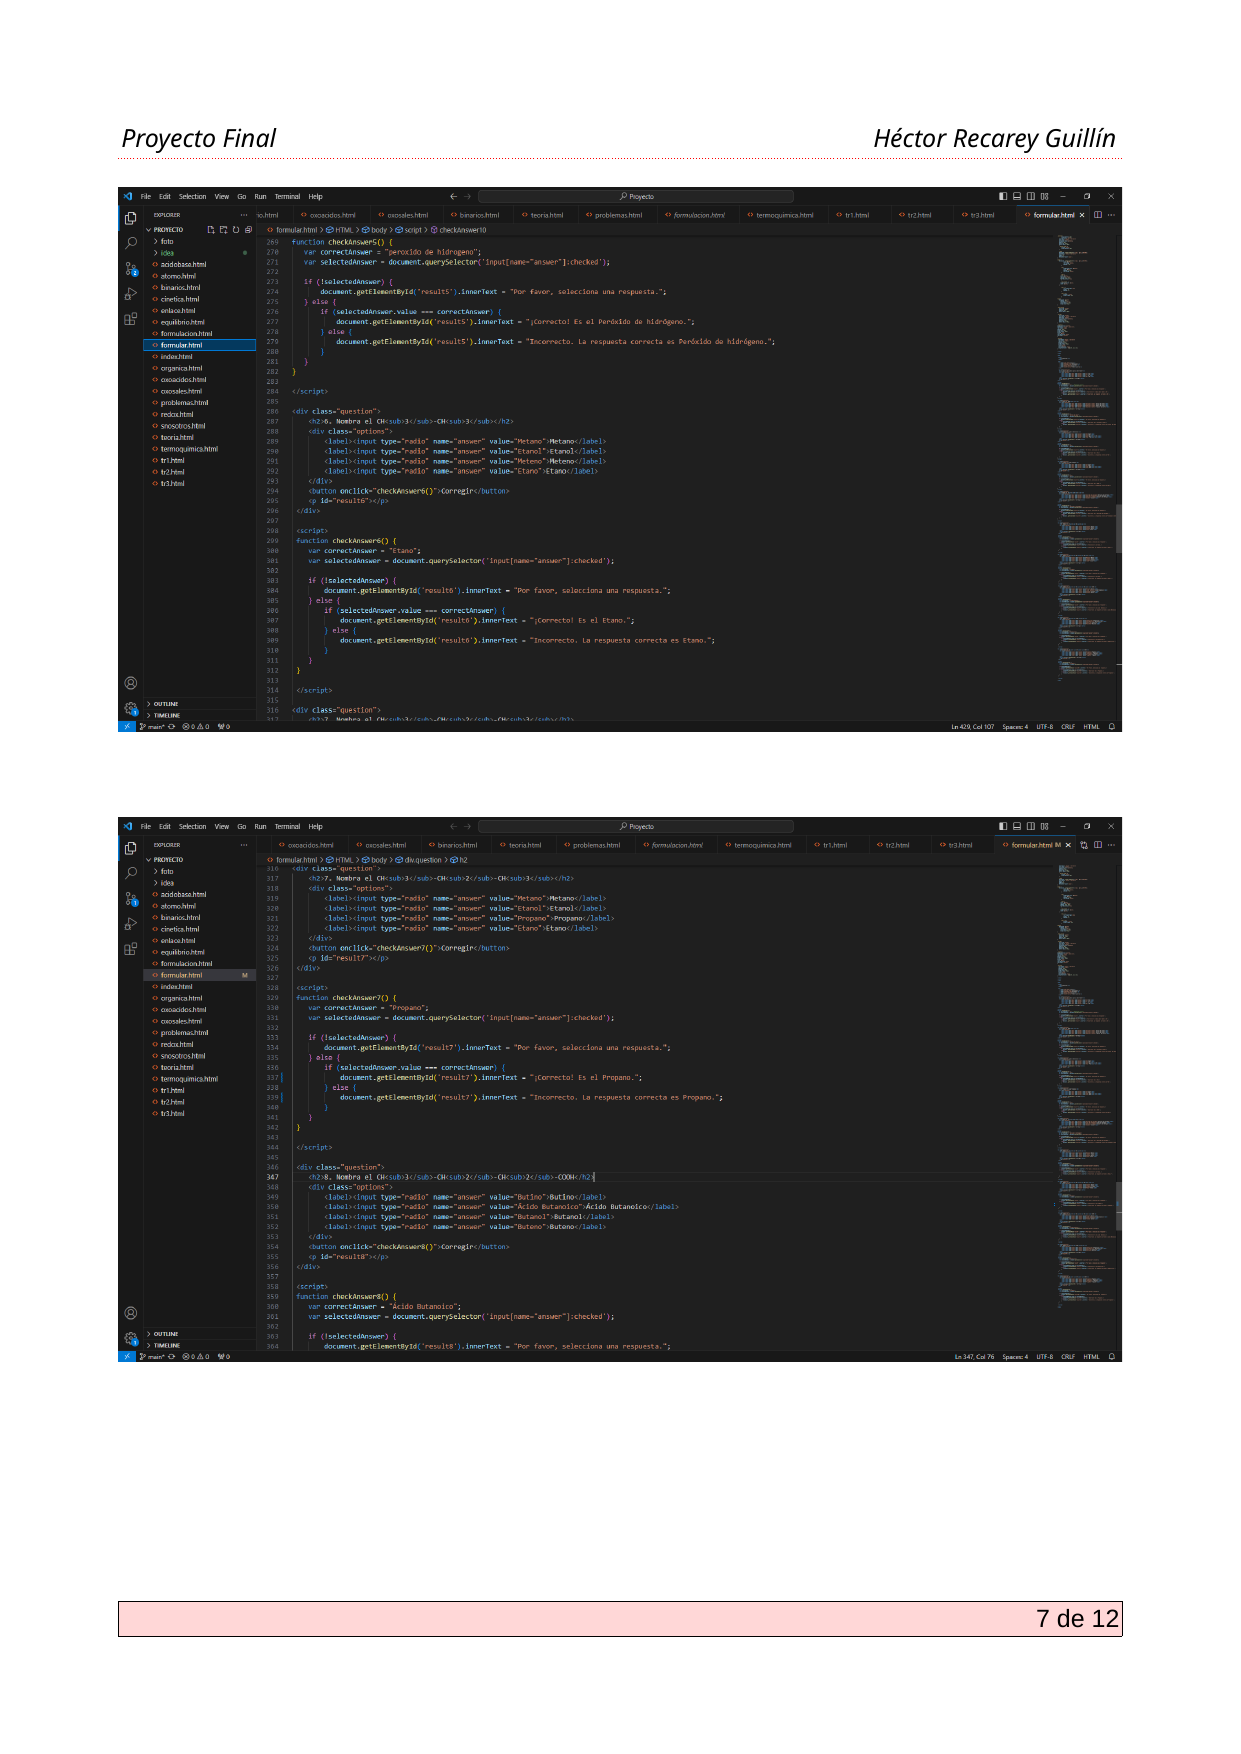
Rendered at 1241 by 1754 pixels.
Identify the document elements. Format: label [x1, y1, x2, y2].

picture [118, 187, 1123, 732]
picture [118, 817, 1123, 1362]
